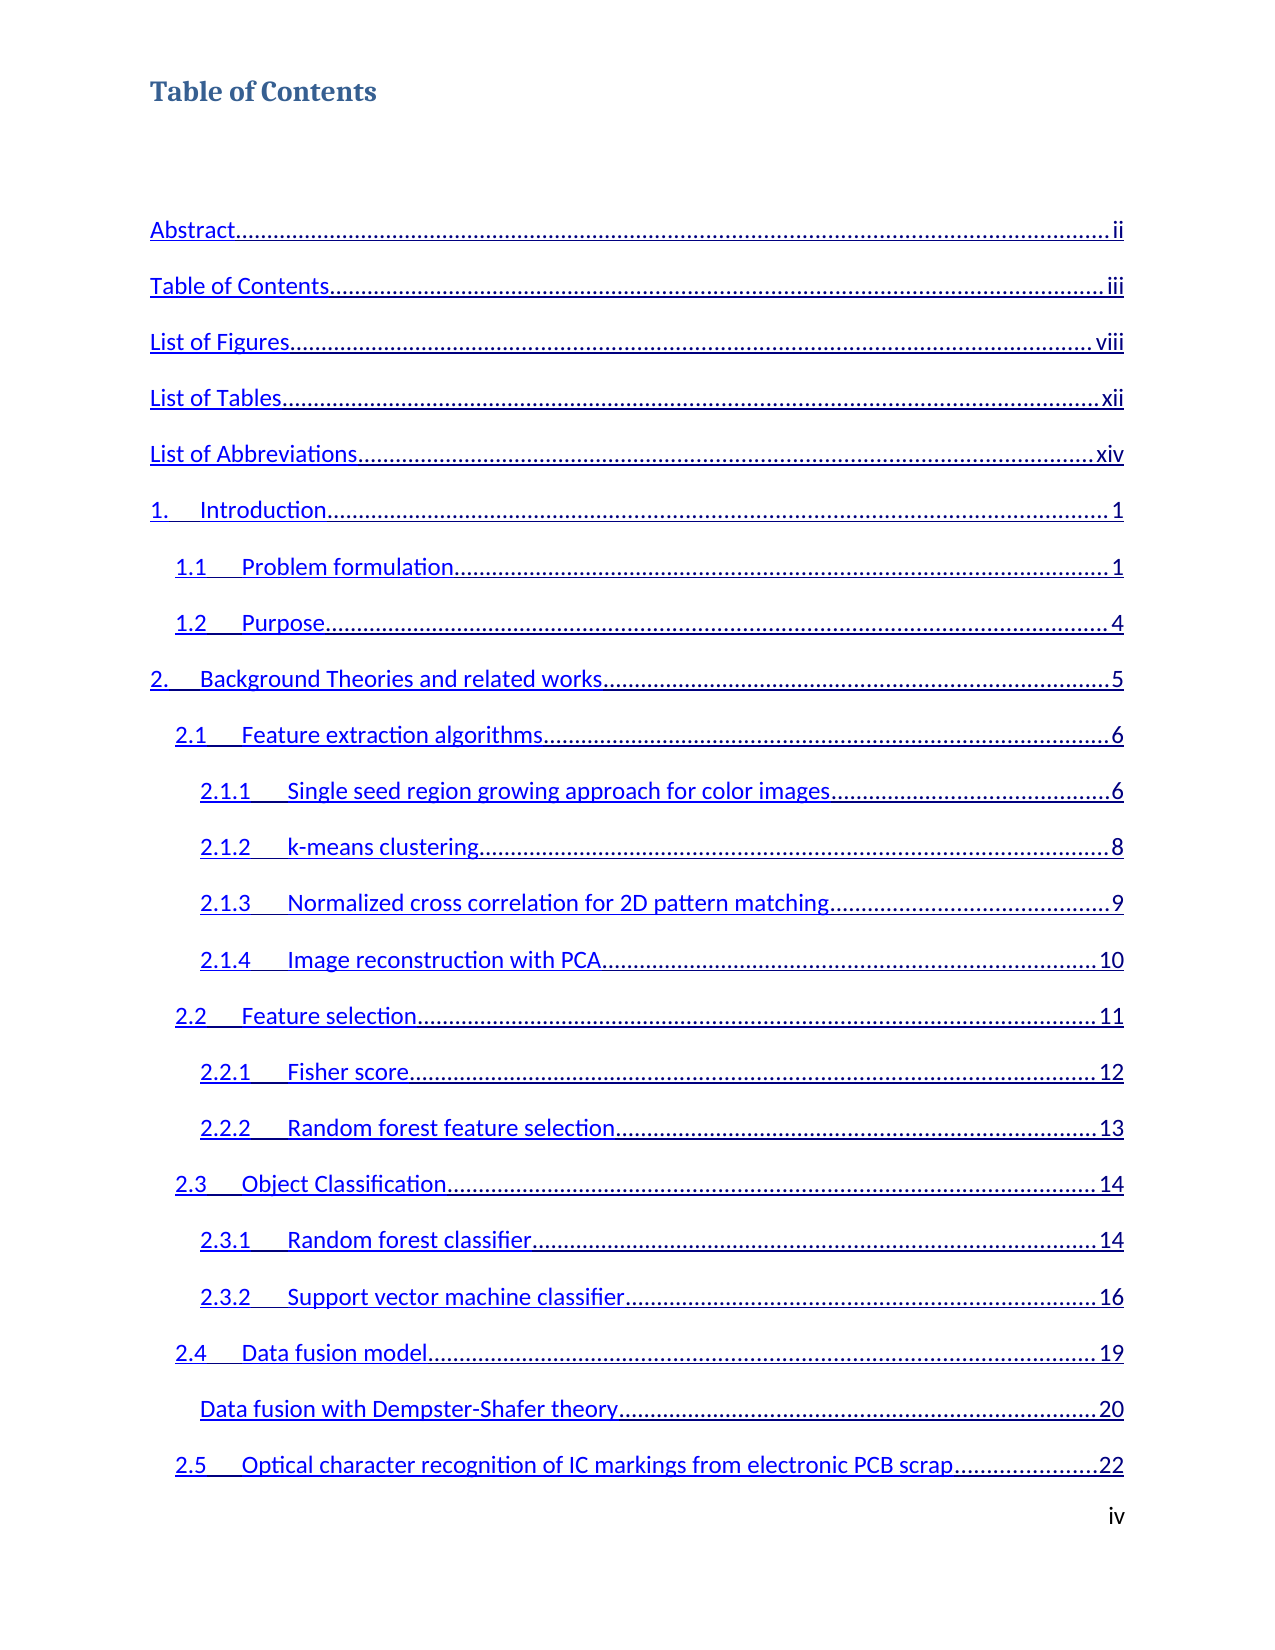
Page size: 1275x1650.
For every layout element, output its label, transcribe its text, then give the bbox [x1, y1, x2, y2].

text 2.1.3 Normalized cross correlation for 2D pattern matching 9 [200, 888, 1125, 918]
text 2.1.4 Image reconstruction with PCA 10 [200, 944, 1125, 974]
text 2.1.1 Single seed region growing approach for color images 6 [200, 775, 1125, 806]
text 1.2 Purpose 4 [175, 607, 1125, 637]
text Data fusion with Dempster-Shafer theory 20 [200, 1393, 1125, 1423]
text 2.2.2 Random forest feature selection 13 [200, 1112, 1125, 1143]
text 2.1.2 k-means clustering 8 [200, 831, 1125, 862]
text 2.3 Object Classification 14 [175, 1168, 1125, 1199]
text 2.5 Optical character recognition of IC markings from electronic PCB scrap 22 [175, 1449, 1125, 1479]
text 1. Introduction 1 [150, 494, 1125, 525]
text 2.3.1 Random forest classifier 14 [200, 1224, 1125, 1255]
text 2.4 Data fusion model 19 [175, 1337, 1125, 1367]
text List of Abbreviations xiv [150, 438, 1125, 469]
text 2.3.2 Support vector machine classifier 16 [200, 1281, 1125, 1311]
text Abstract ii [150, 214, 1125, 244]
text 2.2.1 Fisher score 12 [200, 1056, 1125, 1087]
subtitle Table of Contents [150, 75, 1125, 108]
text List of Tables xii [150, 382, 1125, 413]
text 1.1 Problem formulation 1 [175, 551, 1125, 581]
text 2.2 Feature selection 11 [175, 1000, 1125, 1030]
text Table of Contents iii [150, 270, 1125, 301]
text 2. Background Theories and related works 5 [150, 663, 1125, 693]
text List of Figures viii [150, 326, 1125, 357]
text 2.1 Feature extraction algorithms 6 [175, 719, 1125, 750]
